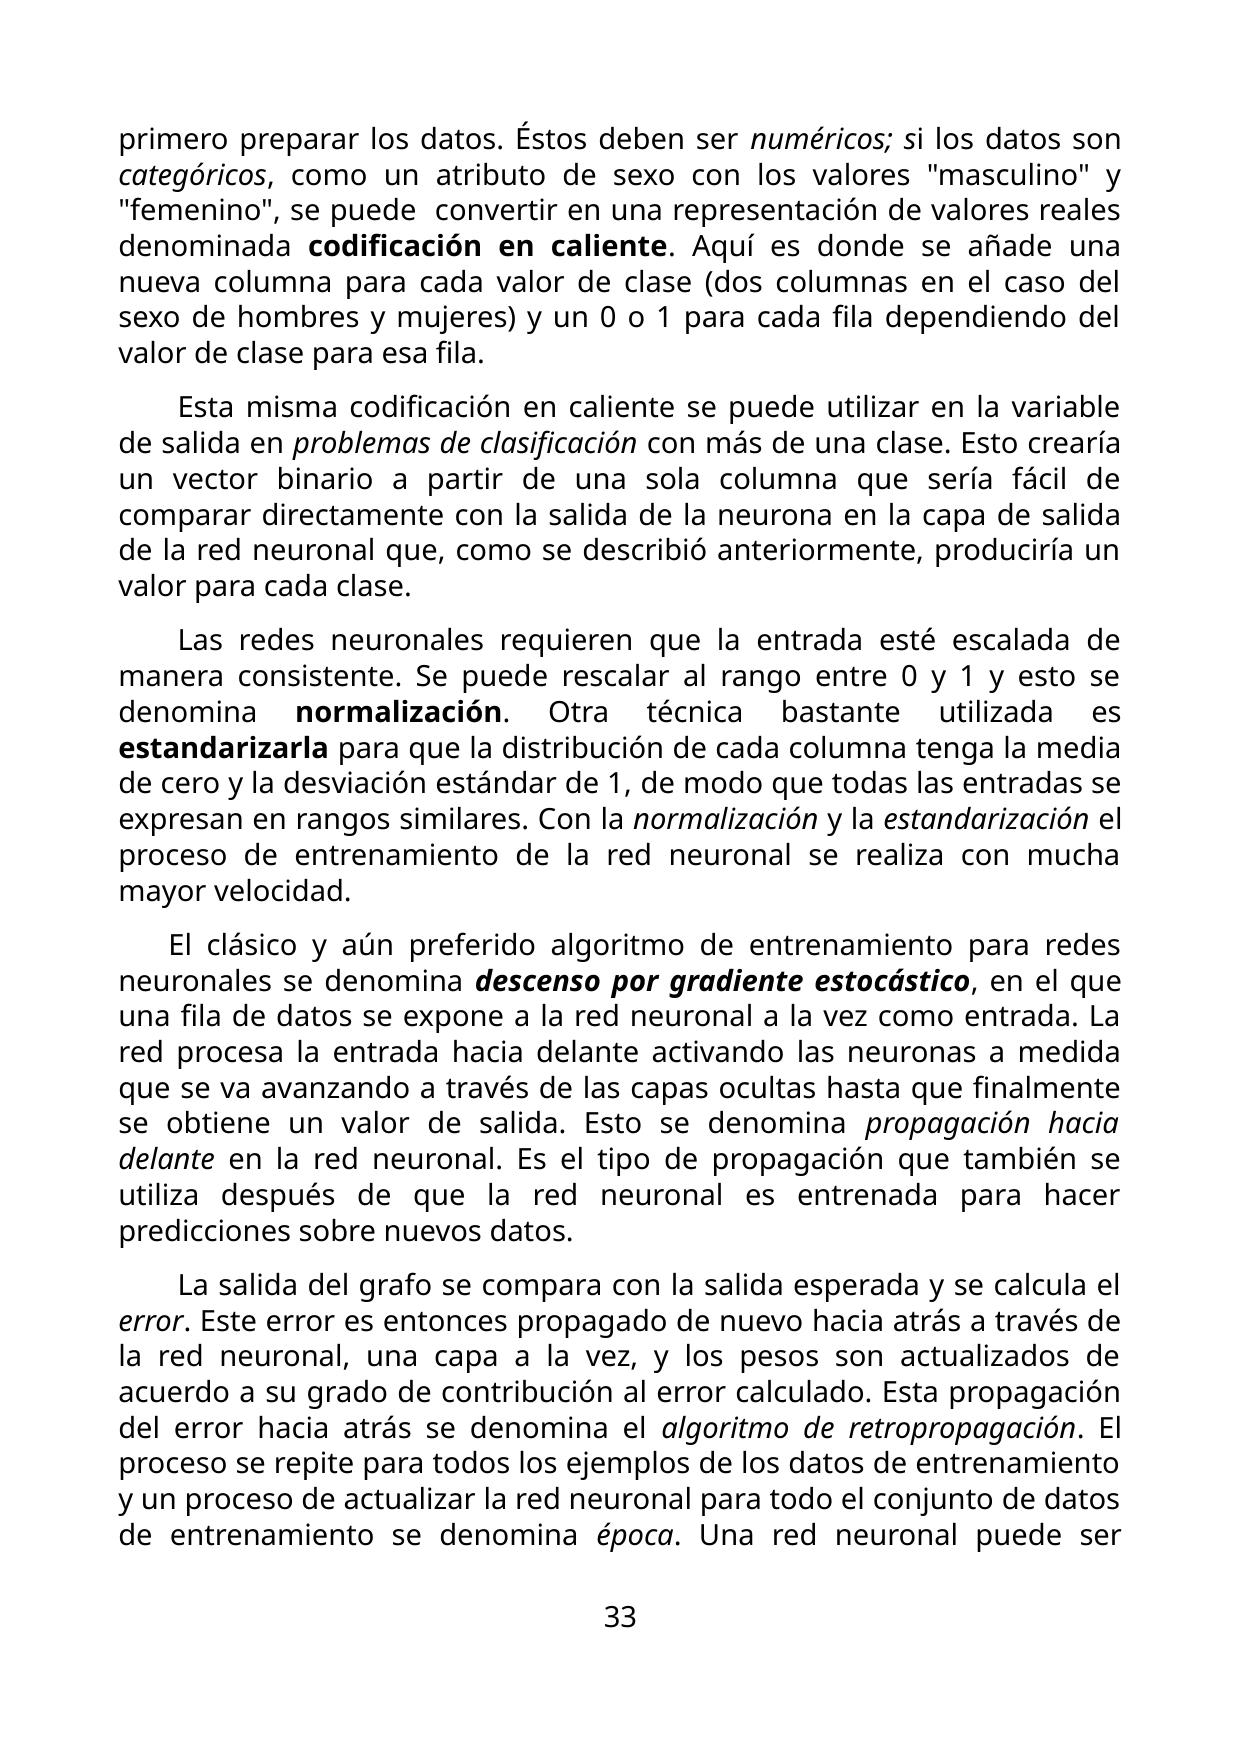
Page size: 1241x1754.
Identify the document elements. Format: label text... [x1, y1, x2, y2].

text primero preparar los datos. Éstos deben ser numéricos; si los datos son categóricos, como un atributo de sexo con los valores "masculino" y "femenino", se puede convertir en una representación de valores reales denominada codificación en caliente. Aquí es donde se añade una nueva columna para cada valor de clase (dos columnas en el caso del sexo de hombres y mujeres) y un 0 o 1 para cada fila dependiendo del valor de clase para esa fila. [118, 118, 1122, 372]
text Las redes neuronales requieren que la entrada esté escalada de manera consistente. Se puede rescalar al rango entre 0 y 1 y esto se denomina normalización. Otra técnica bastante utilizada es estandarizarla para que la distribución de cada columna tenga la media de cero y la desviación estándar de 1, de modo que todas las entradas se expresan en rangos similares. Con la normalización y la estandarización el proceso de entrenamiento de la red neuronal se realiza con mucha mayor velocidad. [118, 620, 1122, 909]
text La salida del grafo se compara con la salida esperada y se calcula el error. Este error es entonces propagado de nuevo hacia atrás a través de la red neuronal, una capa a la vez, y los pesos son actualizados de acuerdo a su grado de contribución al error calculado. Esta propagación del error hacia atrás se denomina el algoritmo de retropropagación. El proceso se repite para todos los ejemplos de los datos de entrenamiento y un proceso de actualizar la red neuronal para todo el conjunto de datos de entrenamiento se denomina época. Una red neuronal puede ser [118, 1264, 1122, 1554]
text Esta misma codificación en caliente se puede utilizar en la variable de salida en problemas de clasificación con más de una clase. Esto crearía un vector binario a partir de una sola columna que sería fácil de comparar directamente con la salida de la neurona en la capa de salida de la red neuronal que, como se describió anteriormente, produciría un valor para cada clase. [118, 387, 1122, 605]
text El clásico y aún preferido algoritmo de entrenamiento para redes neuronales se denomina descenso por gradiente estocástico, en el que una fila de datos se expone a la red neuronal a la vez como entrada. La red procesa la entrada hacia delante activando las neuronas a medida que se va avanzando a través de las capas ocultas hasta que finalmente se obtiene un valor de salida. Esto se denomina propagación hacia delante en la red neuronal. Es el tipo de propagación que también se utiliza después de que la red neuronal es entrenada para hacer predicciones sobre nuevos datos. [118, 924, 1122, 1249]
